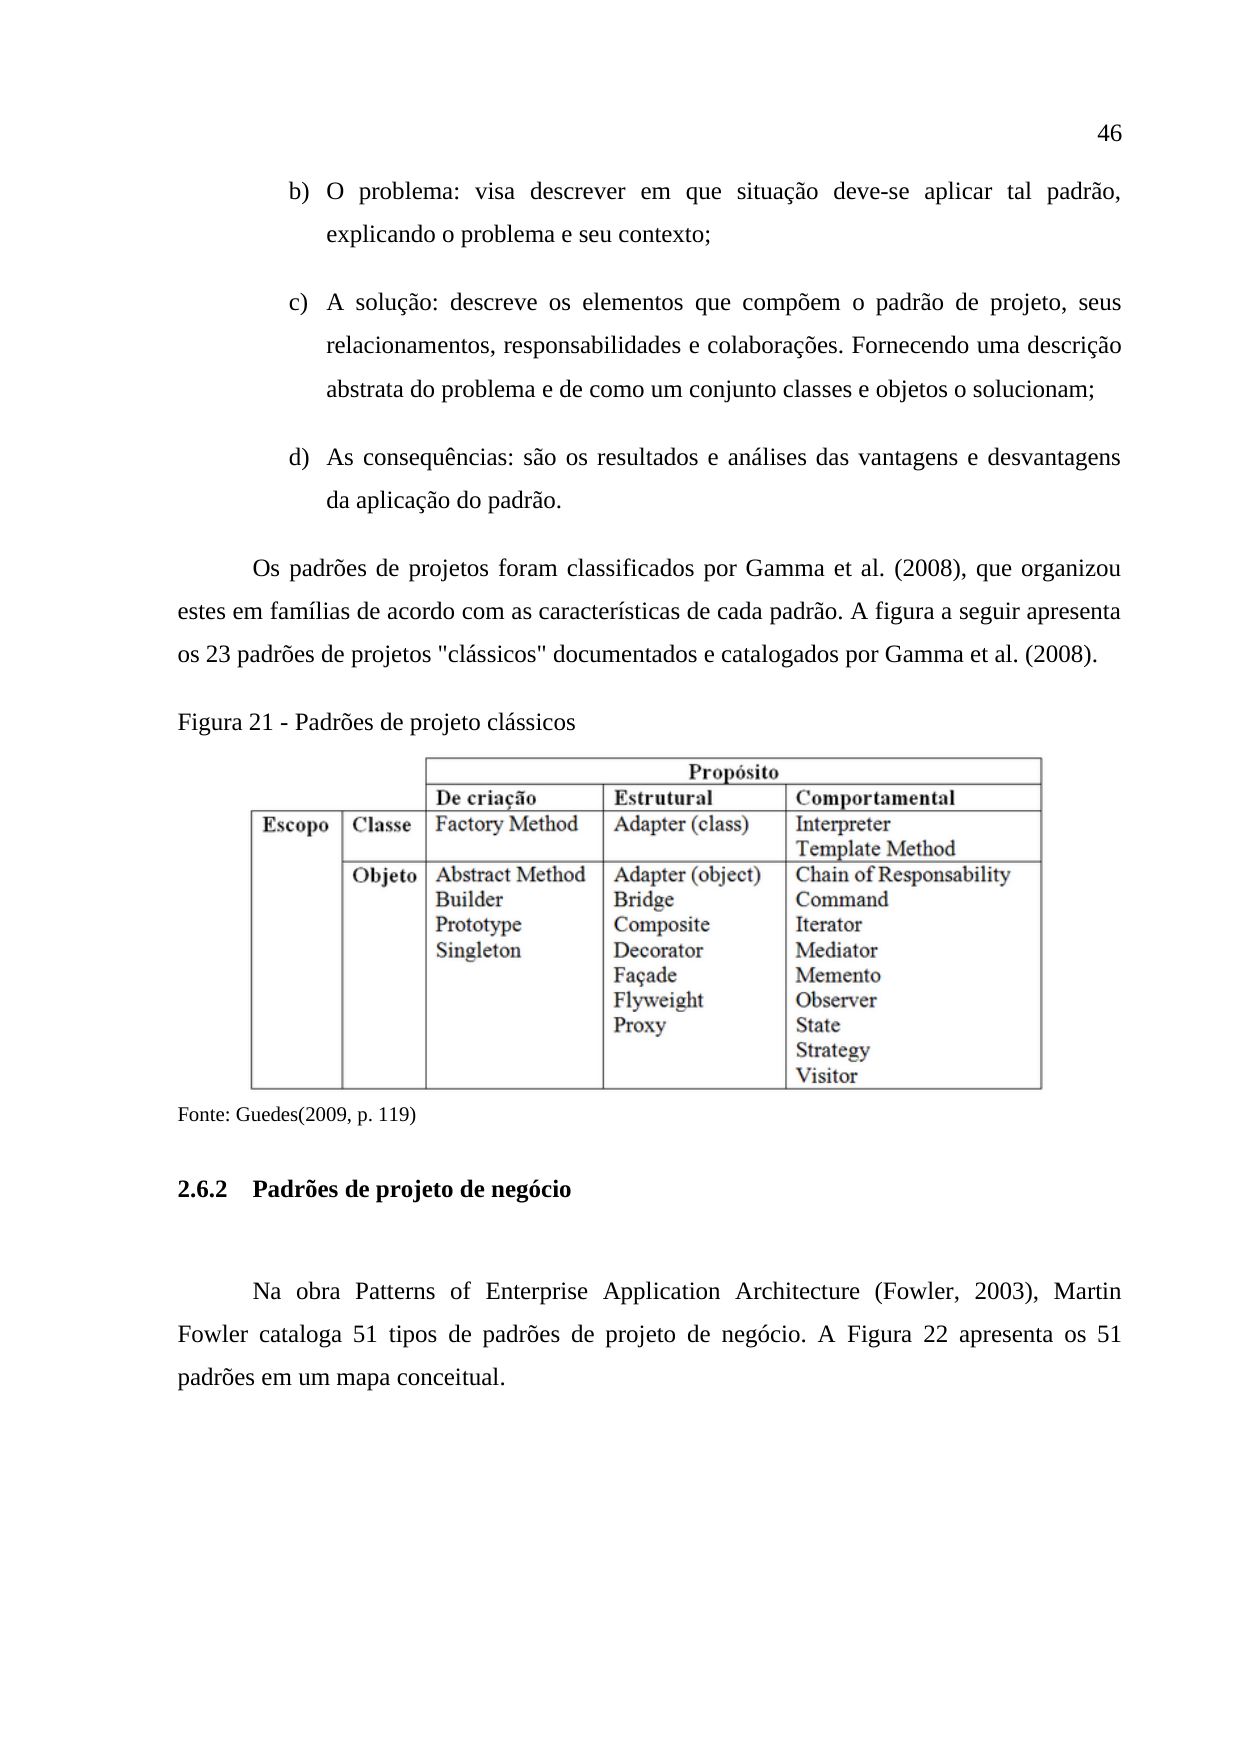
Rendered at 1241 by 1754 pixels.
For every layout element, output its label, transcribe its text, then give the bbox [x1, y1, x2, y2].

list A solução: descreve os elementos que compõem o padrão de projeto, seus relacionamentos, responsabilidades e colaborações. Fornecendo uma descrição abstrata do problema e de como um conjunto classes e objetos o solucionam; [288, 287, 1122, 402]
text Os padrões de projetos foram classificados por Gamma et al. (2008), que organizou estes em famílias de acordo com as características de cada padrão. A figura a seguir apresenta os 23 padrões de projetos "clássicos" documentados e catalogados por Gamma et al. (2008). [177, 553, 1122, 668]
text Fonte: Guedes(2009, p. 119) [177, 1102, 1122, 1126]
text Na obra Patterns of Enterprise Application Architecture (Fowler, 2003), Martin Fowler cataloga 51 tipos de padrões de projeto de negócio. A Figura 22 apresenta os 51 padrões em um mapa conceitual. [177, 1276, 1122, 1391]
list As consequências: são os resultados e análises das vantagens e desvantagens da aplicação do padrão. [288, 442, 1122, 513]
text Figura 21 - Padrões de projeto clássicos [177, 707, 1122, 736]
list O problema: visa descrever em que situação deve-se aplicar tal padrão, explicando o problema e seu contexto; [288, 176, 1122, 248]
picture [243, 747, 1056, 1099]
list Padrões de projeto de negócio [177, 1174, 1122, 1203]
